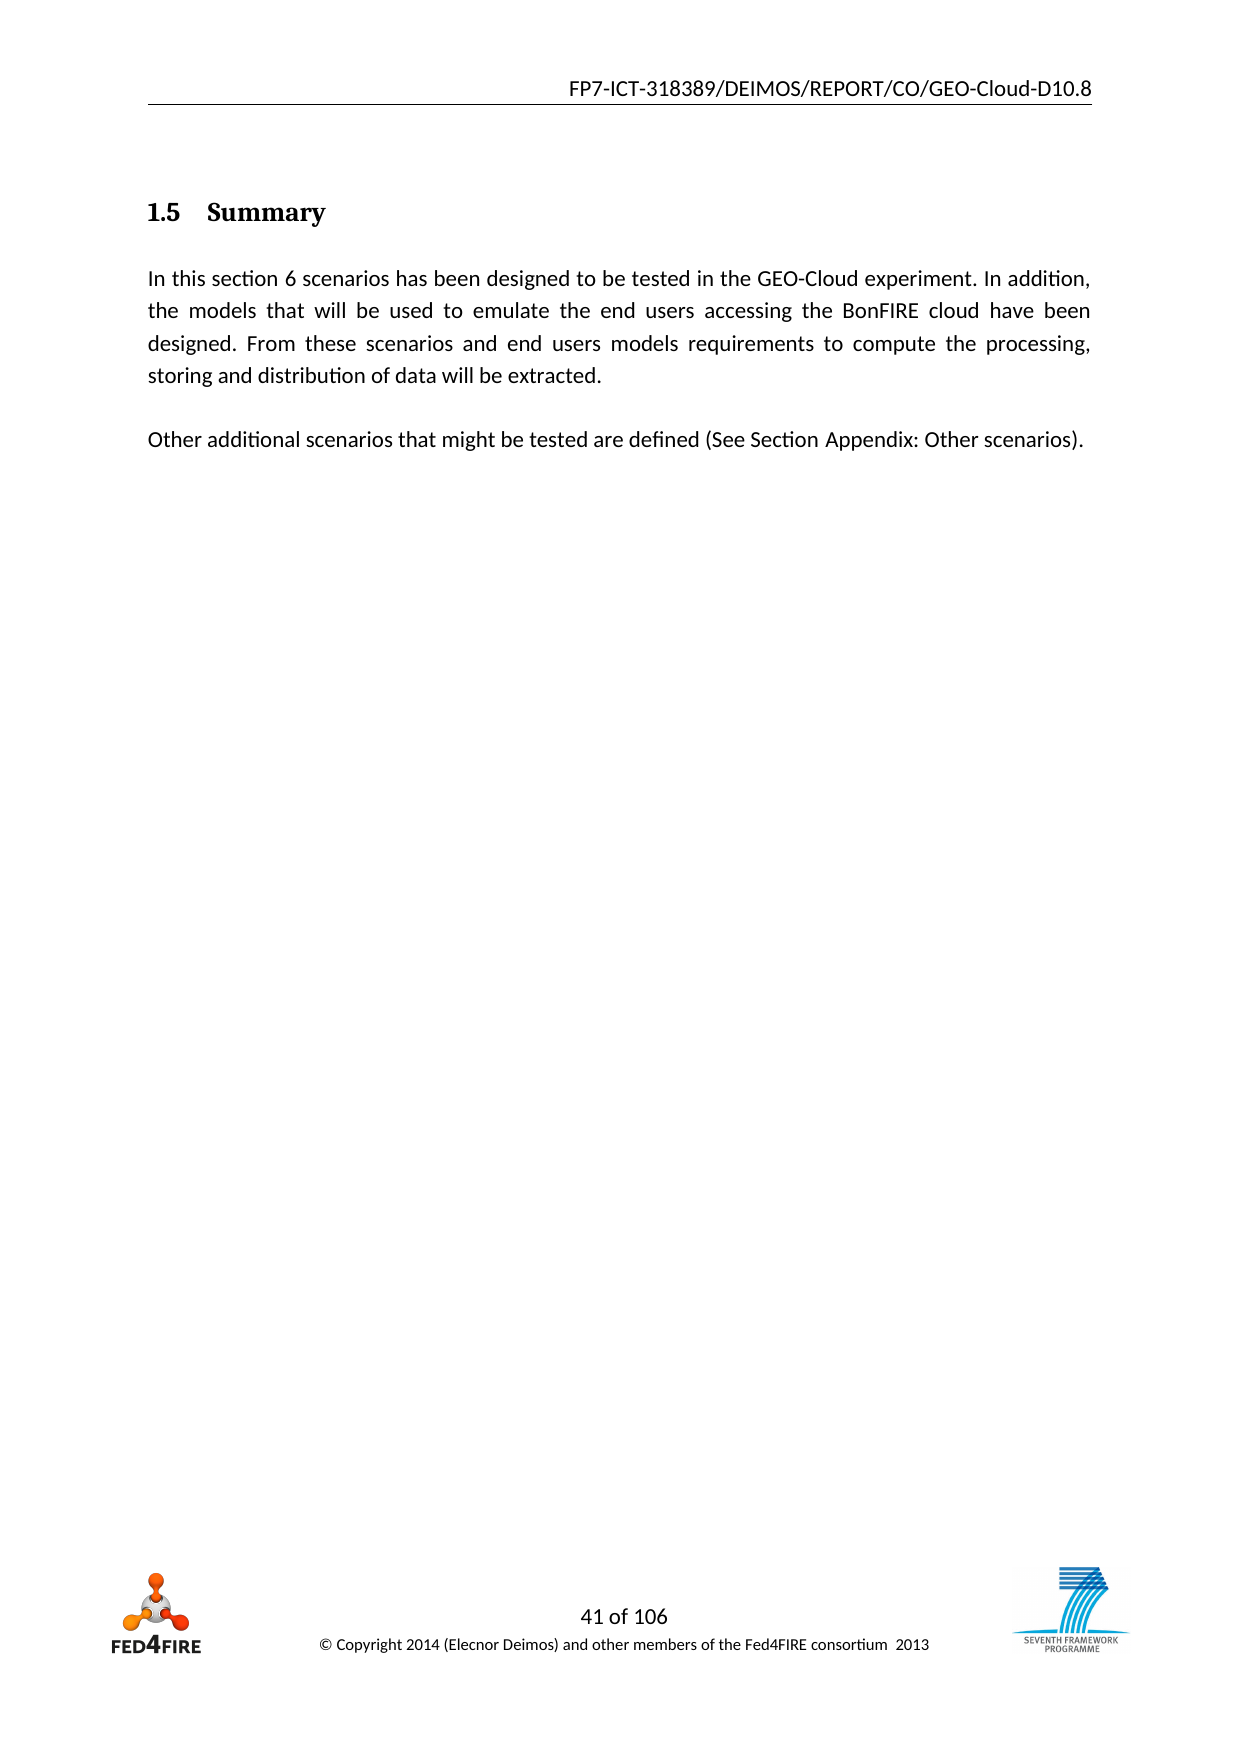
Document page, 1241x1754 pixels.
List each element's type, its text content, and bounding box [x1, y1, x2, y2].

subtitle Summary [148, 197, 1092, 228]
text In this section 6 scenarios has been designed to be tested in the GEO-Cloud experiment. In addition, the models that will be used to emulate the end users accessing the BonFIRE cloud have been designed. From these scenarios and end users models requirements to compute the processing, storing and distribution of data will be extracted. [148, 264, 1092, 389]
text Other additional scenarios that might be tested are defined (See Section 9). [148, 425, 1092, 453]
